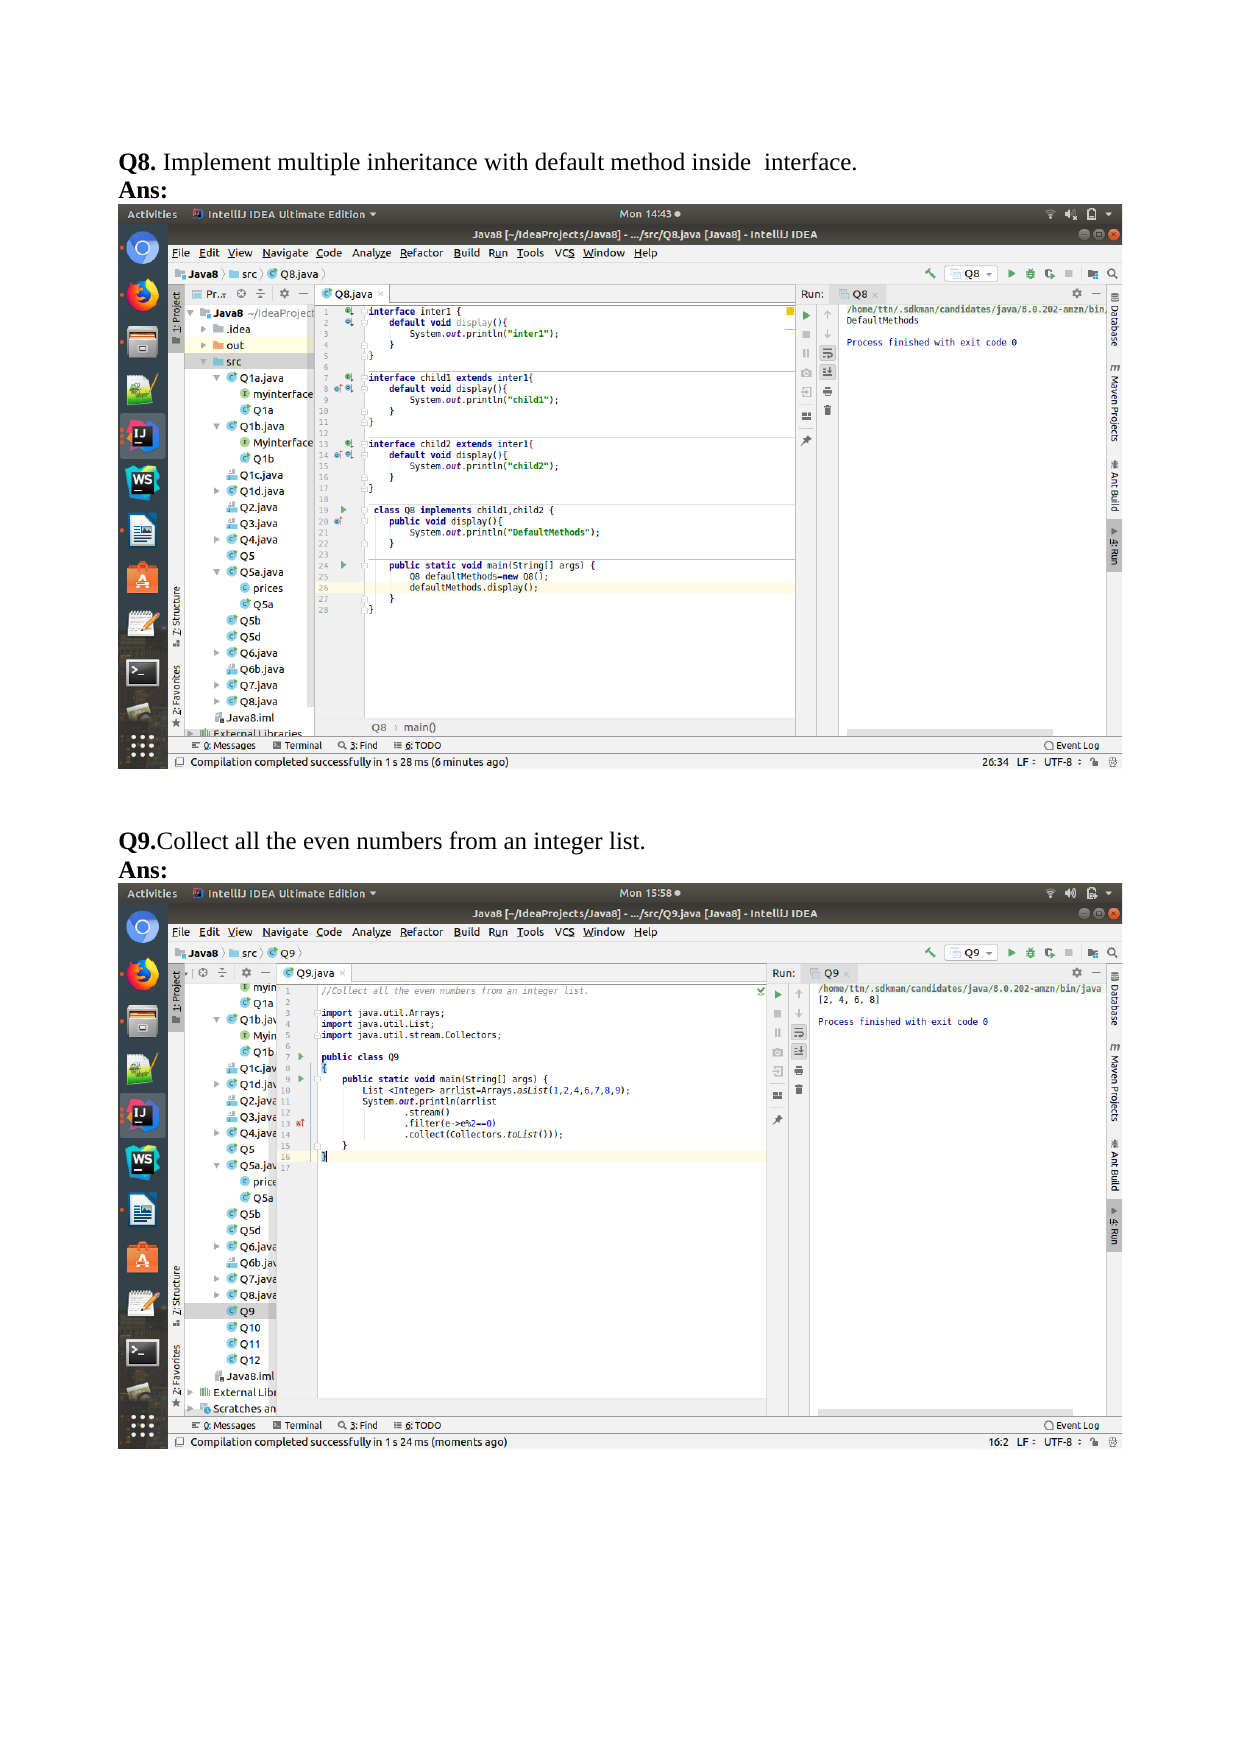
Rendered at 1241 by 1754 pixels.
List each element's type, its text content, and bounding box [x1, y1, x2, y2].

picture [118, 204, 1123, 769]
picture [118, 883, 1123, 1449]
text Q8. Implement multiple inheritance with default method inside interface. [118, 147, 1122, 176]
text Ans: [118, 855, 1122, 883]
text Ans: [118, 176, 1122, 204]
text Q9.Collect all the even numbers from an integer list. [118, 826, 1122, 855]
